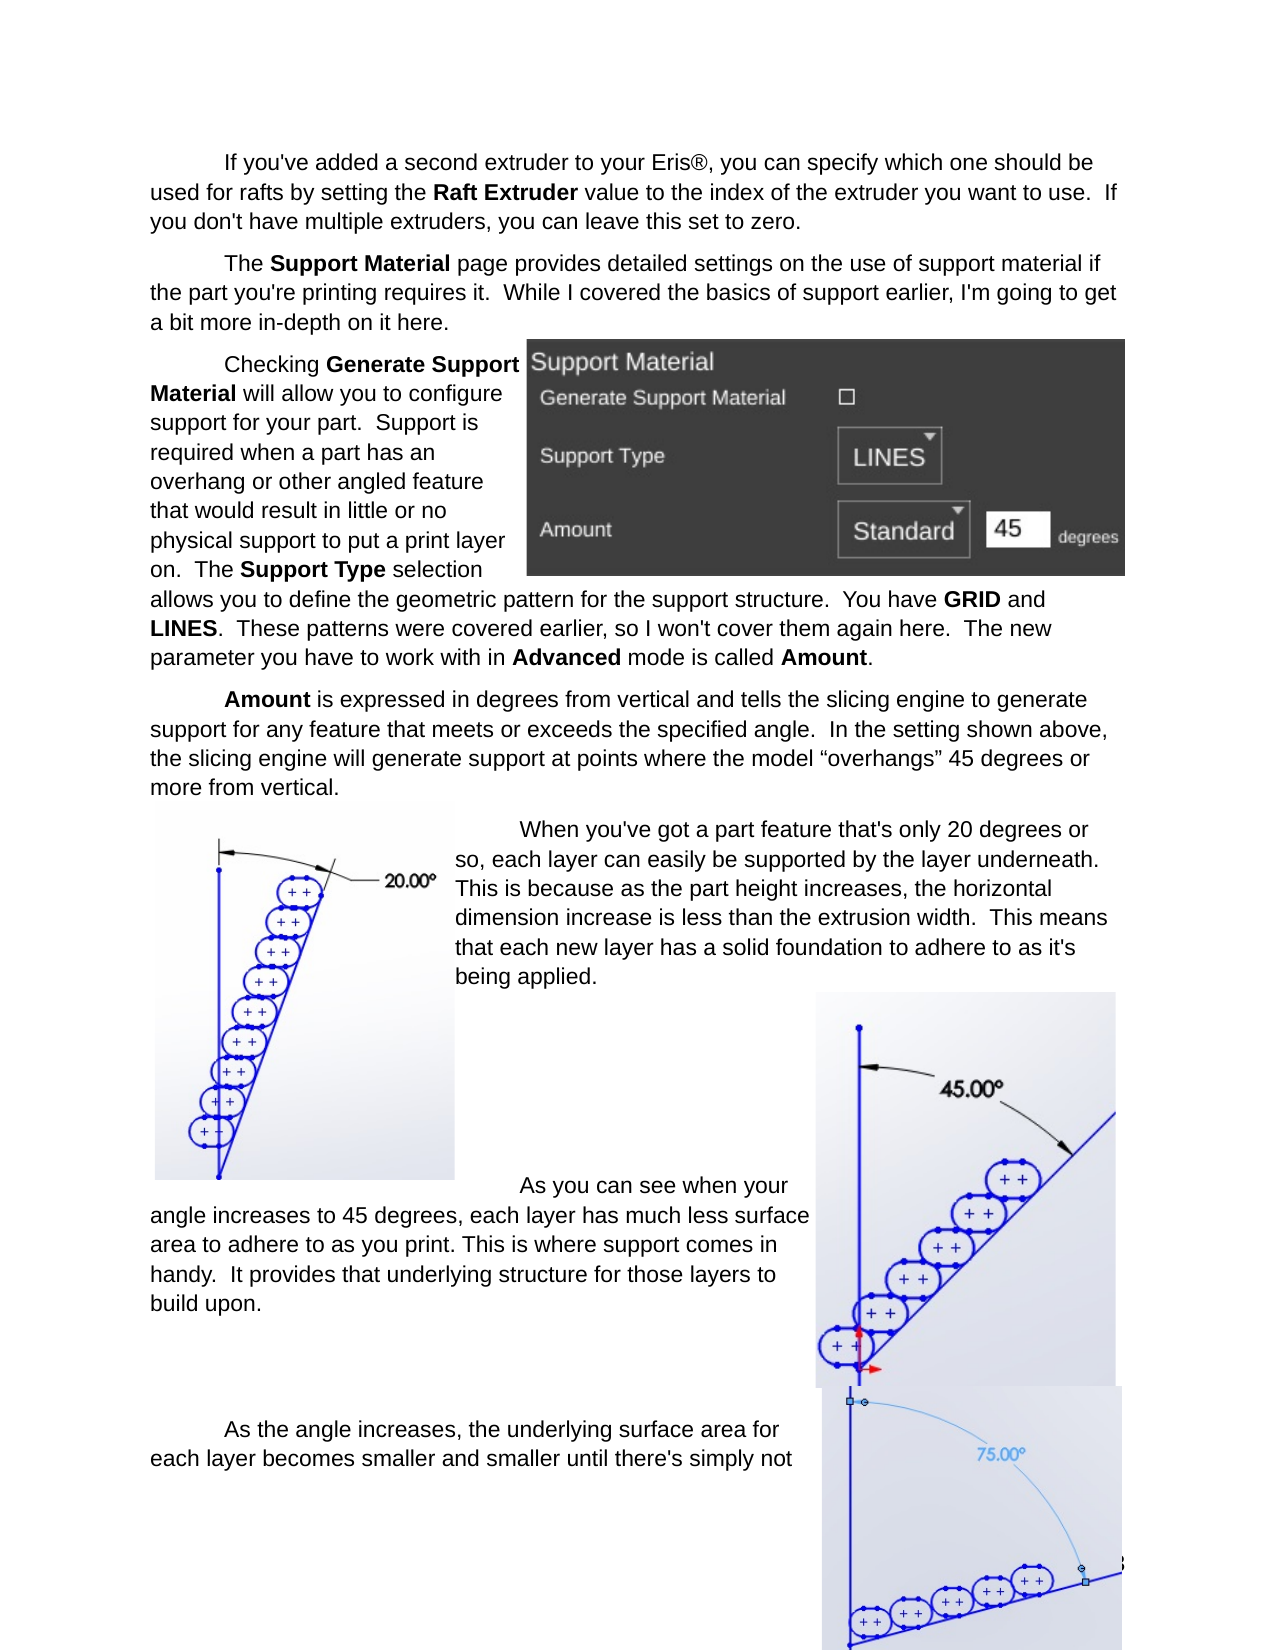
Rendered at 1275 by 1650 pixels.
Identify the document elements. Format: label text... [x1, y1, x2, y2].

picture [154, 801, 455, 1180]
subtitle As you can see when your angle increases to 45 degrees, each layer has much less surface area to adhere to as you print. This is where support comes in handy. It provides that underlying structure for those layers to build upon. [150, 1173, 815, 1316]
subtitle As the angle increases, the underlying surface area for each layer becomes smaller and smaller until there's simply not [150, 1416, 821, 1471]
picture [815, 992, 1122, 1650]
subtitle Checking Generate Support Material will allow you to configure support for your part. Support is required when a part has an overhang or other angled feature that would result in little or no physical support to put a print layer on. The Support Type selection allows you to define the geometric pattern for the support structure. You have GRID and LINES. These patterns were covered earlier, so I won't cover them again here. The new parameter you have to work with in Advanced mode is called Amount. [150, 351, 1125, 671]
subtitle The Support Material page provides detailed settings on the use of support material if the part you're printing requires it. While I covered the basics of support earlier, I'm going to get a bit more in-depth on it here. [150, 251, 1125, 335]
subtitle If you've added a second extruder to your Eris®, you can specify which one should be used for rafts by setting the Raft Extruder value to the index of the extruder you want to use. If you don't have multiple extruders, you can leave this set to zero. [150, 150, 1125, 234]
subtitle Amount is expressed in degrees from vertical and tells the slicing engine to generate support for any feature that meets or exceeds the specified angle. In the setting shown above, the slicing engine will generate support at points where the model “overhangs” 45 degrees or more from vertical. [150, 687, 1125, 801]
subtitle When you've got a part feature that's only 20 degrees or so, each layer can easily be supported by the layer underneath. This is because as the part height increases, the horizontal dimension increase is less than the extrusion width. This means that each new layer has a solid foundation to adhere to as it's being applied. [455, 817, 1125, 989]
picture [526, 339, 1125, 576]
